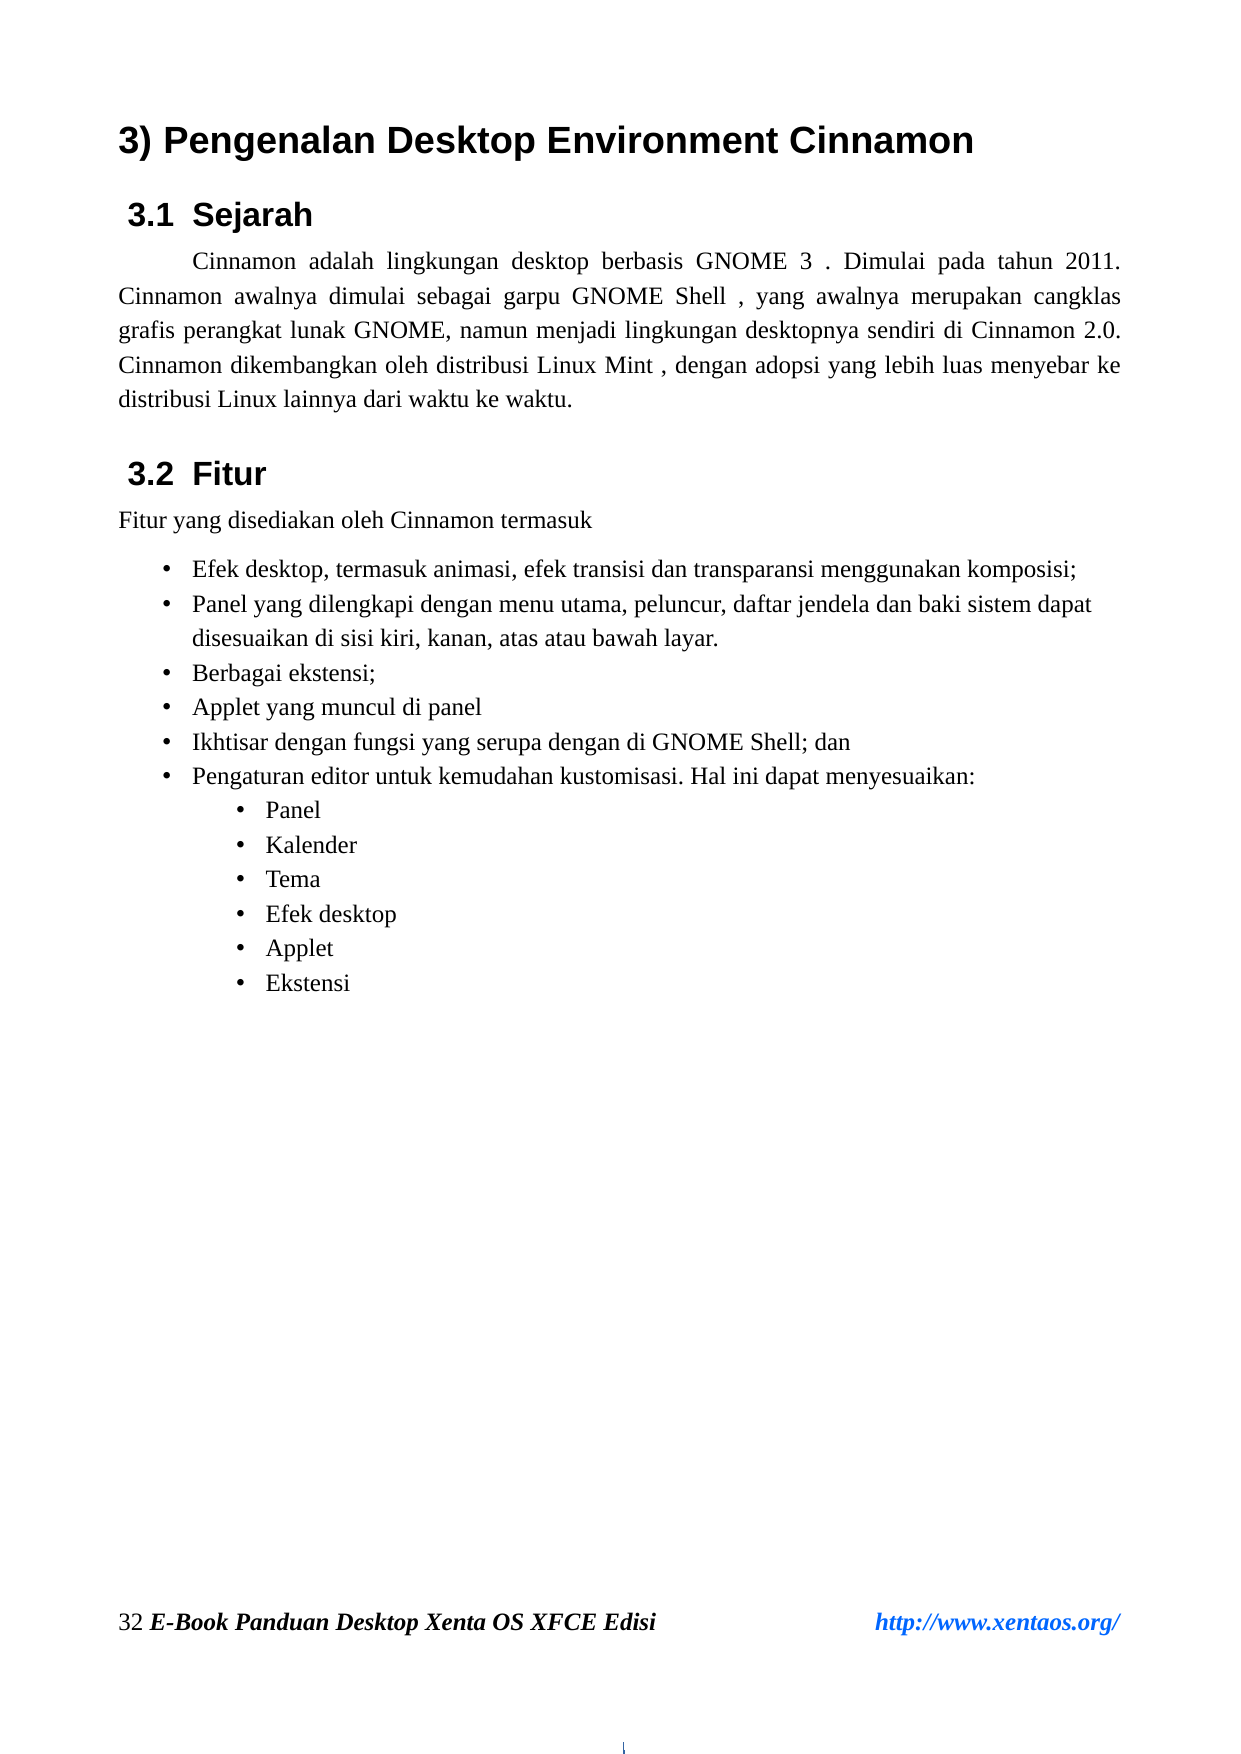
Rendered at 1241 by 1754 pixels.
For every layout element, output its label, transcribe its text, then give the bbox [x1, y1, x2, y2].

text Fitur yang disediakan oleh Cinnamon termasuk [118, 505, 1122, 534]
list Pengaturan editor untuk kemudahan kustomisasi. Hal ini dapat menyesuaikan: [162, 761, 1122, 790]
list Applet [236, 933, 1122, 962]
list Ekstensi [236, 968, 1122, 997]
list Applet yang muncul di panel [162, 692, 1122, 721]
list Tema [236, 864, 1122, 893]
list Ikhtisar dengan fungsi yang serupa dengan di GNOME Shell; dan [162, 727, 1122, 755]
subtitle Pengenalan Desktop Environment Cinnamon [118, 118, 1122, 162]
list Kalender [236, 830, 1122, 859]
list Panel yang dilengkapi dengan menu utama, peluncur, daftar jendela dan baki sistem dapat disesuaikan di sisi kiri, kanan, atas atau bawah layar. [162, 589, 1122, 652]
list Berbagai ekstensi; [162, 658, 1122, 686]
list Efek desktop [236, 899, 1122, 928]
list Efek desktop, termasuk animasi, efek transisi dan transparansi menggunakan komposisi; [162, 554, 1122, 583]
subtitle Fitur [118, 454, 1122, 493]
list Panel [236, 796, 1122, 824]
subtitle Sejarah [118, 195, 1122, 234]
text Cinnamon adalah lingkungan desktop berbasis GNOME 3 . Dimulai pada tahun 2011. Cinnamon awalnya dimulai sebagai garpu GNOME Shell , yang awalnya merupakan cangklas grafis perangkat lunak GNOME, namun menjadi lingkungan desktopnya sendiri di Cinnamon 2.0. Cinnamon dikembangkan oleh distribusi Linux Mint , dengan adopsi yang lebih luas menyebar ke distribusi Linux lainnya dari waktu ke waktu. [118, 246, 1122, 413]
